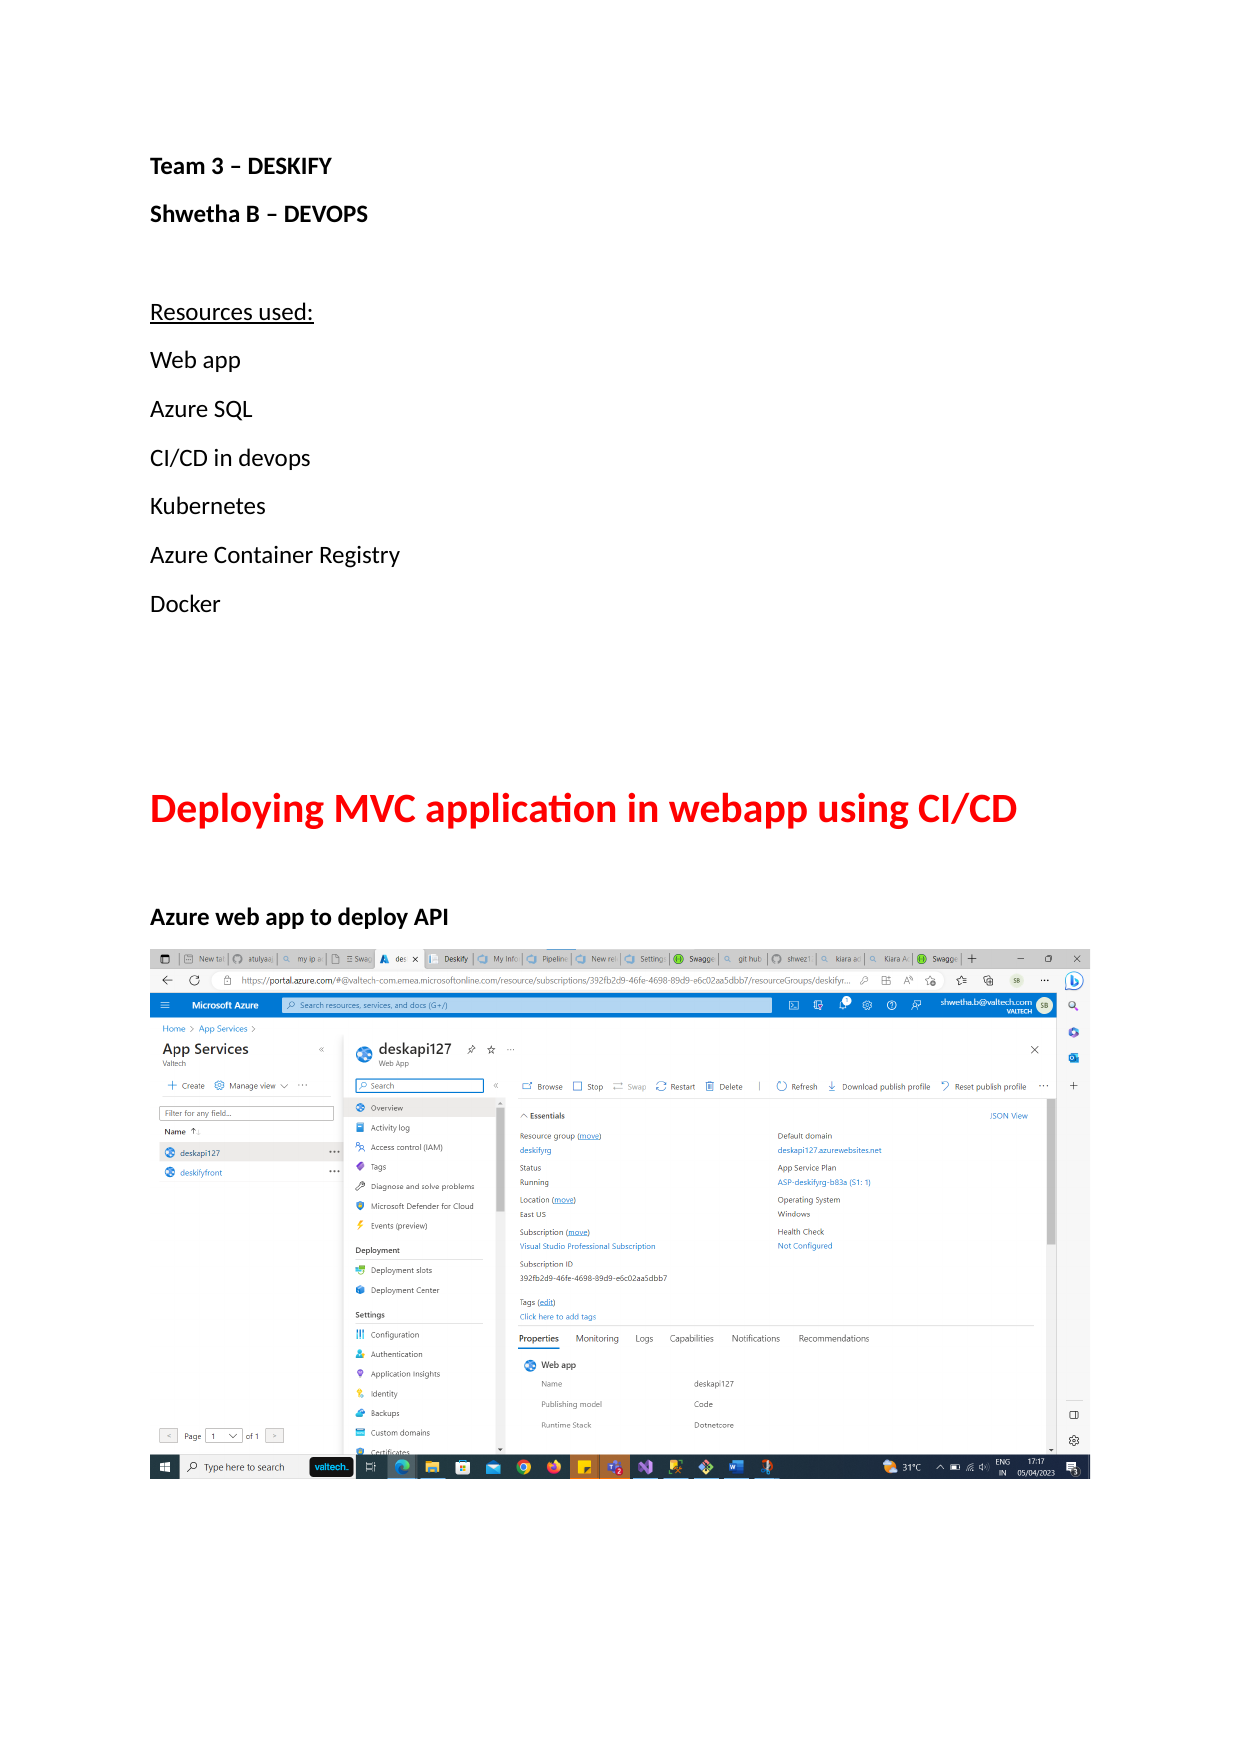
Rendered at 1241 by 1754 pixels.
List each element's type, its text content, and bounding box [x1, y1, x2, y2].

text Shwetha B – DEVOPS [150, 199, 1090, 229]
text Docker [150, 588, 1090, 618]
text Azure SQL [150, 393, 1090, 424]
text Kubernetes [150, 491, 1090, 521]
text Web app [150, 344, 1090, 375]
text Resources used: [150, 296, 1090, 326]
text Deploying MVC application in webapp using CI/CD [150, 782, 1090, 833]
text Team 3 – DESKIFY [150, 150, 1090, 181]
text CI/CD in devops [150, 442, 1090, 472]
text Azure Container Registry [150, 539, 1090, 570]
text Azure web app to deploy API [150, 901, 1090, 932]
